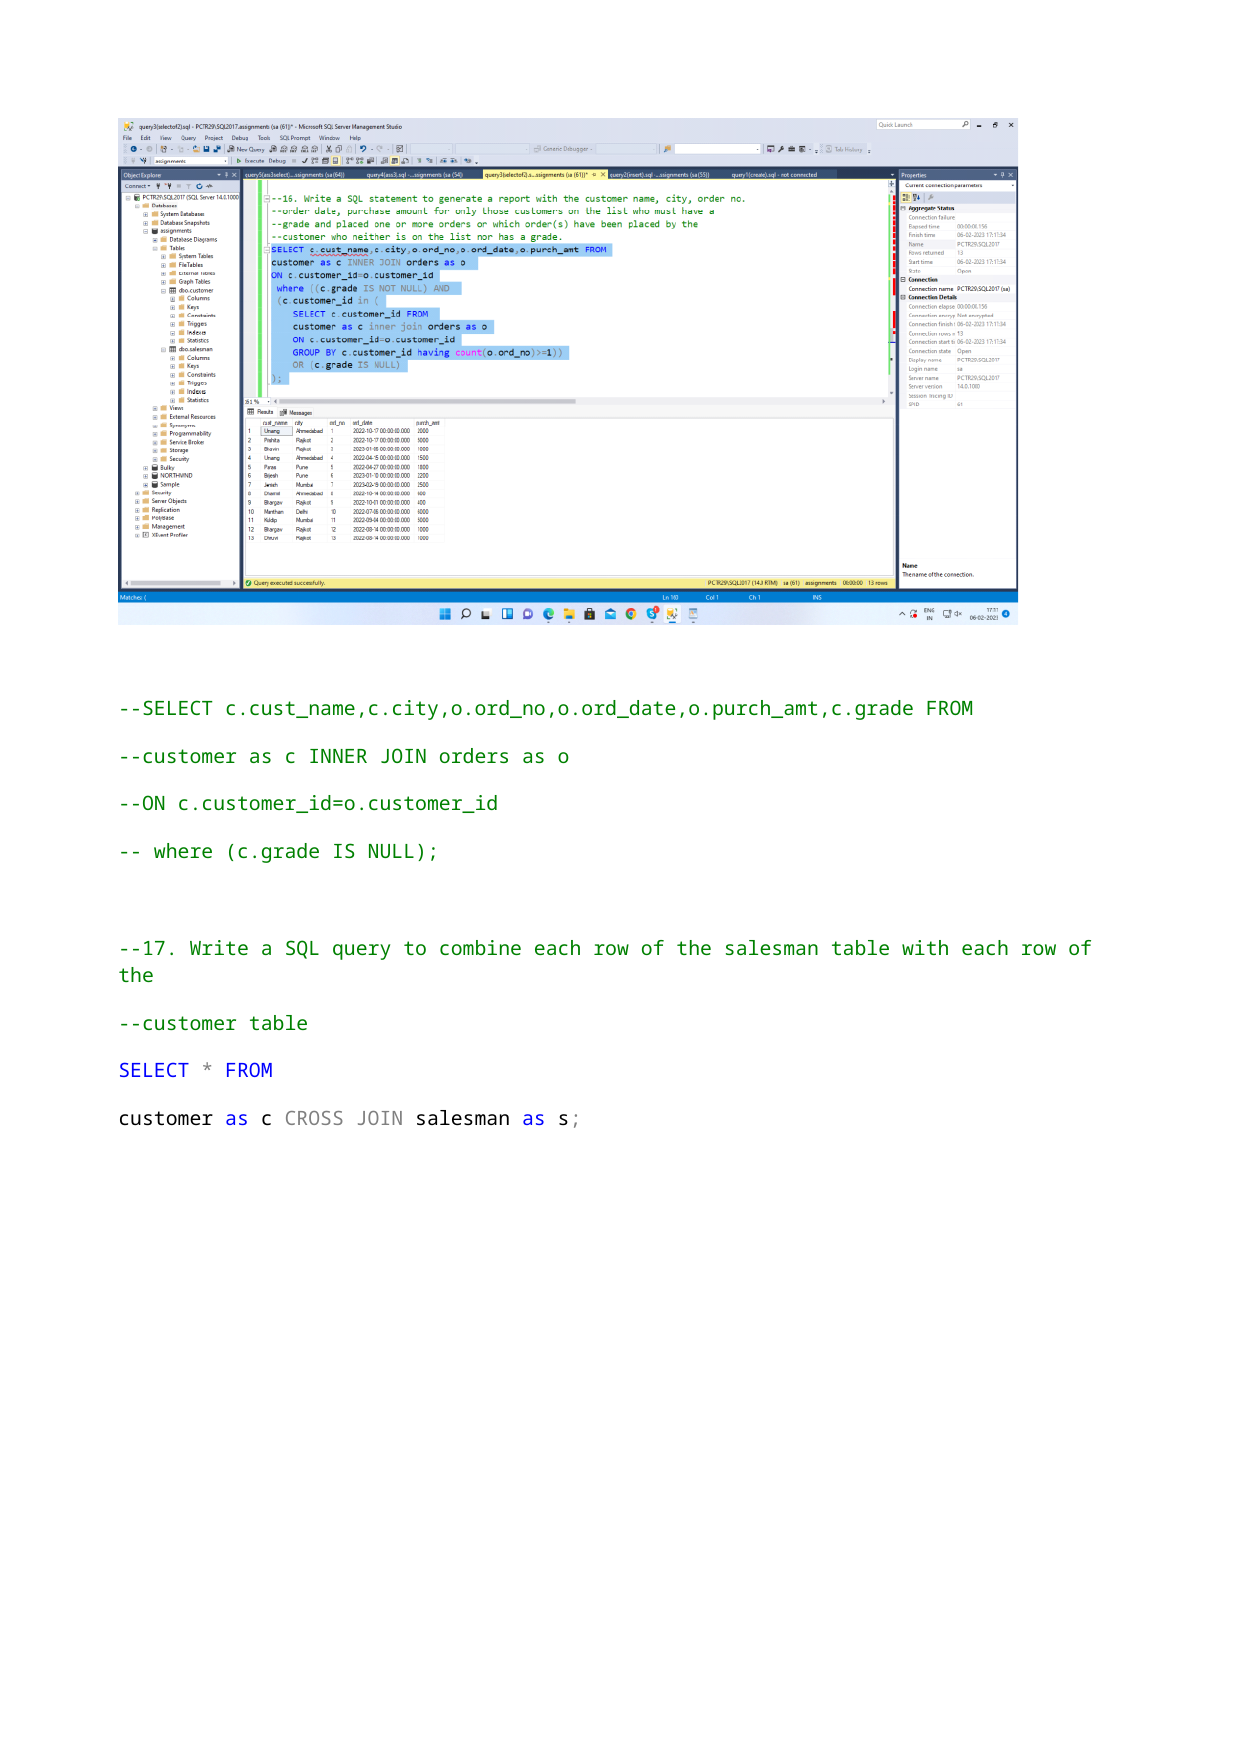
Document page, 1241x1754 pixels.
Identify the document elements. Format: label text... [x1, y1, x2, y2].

text --17. Write a SQL query to combine each row of the salesman table with each row of the [118, 934, 1122, 988]
text -- where (c.grade IS NULL); [118, 837, 1122, 864]
text SELECT * FROM [118, 1057, 1122, 1084]
text --customer as c INNER JOIN orders as o [118, 742, 1122, 769]
text --ON c.customer_id=o.customer_id [118, 790, 1122, 817]
text --SELECT c.cust_name,c.city,o.ord_no,o.ord_date,o.purch_amt,c.grade FROM [118, 694, 1122, 721]
text --customer table [118, 1009, 1122, 1036]
text customer as c CROSS JOIN salesman as s; [118, 1104, 1122, 1132]
